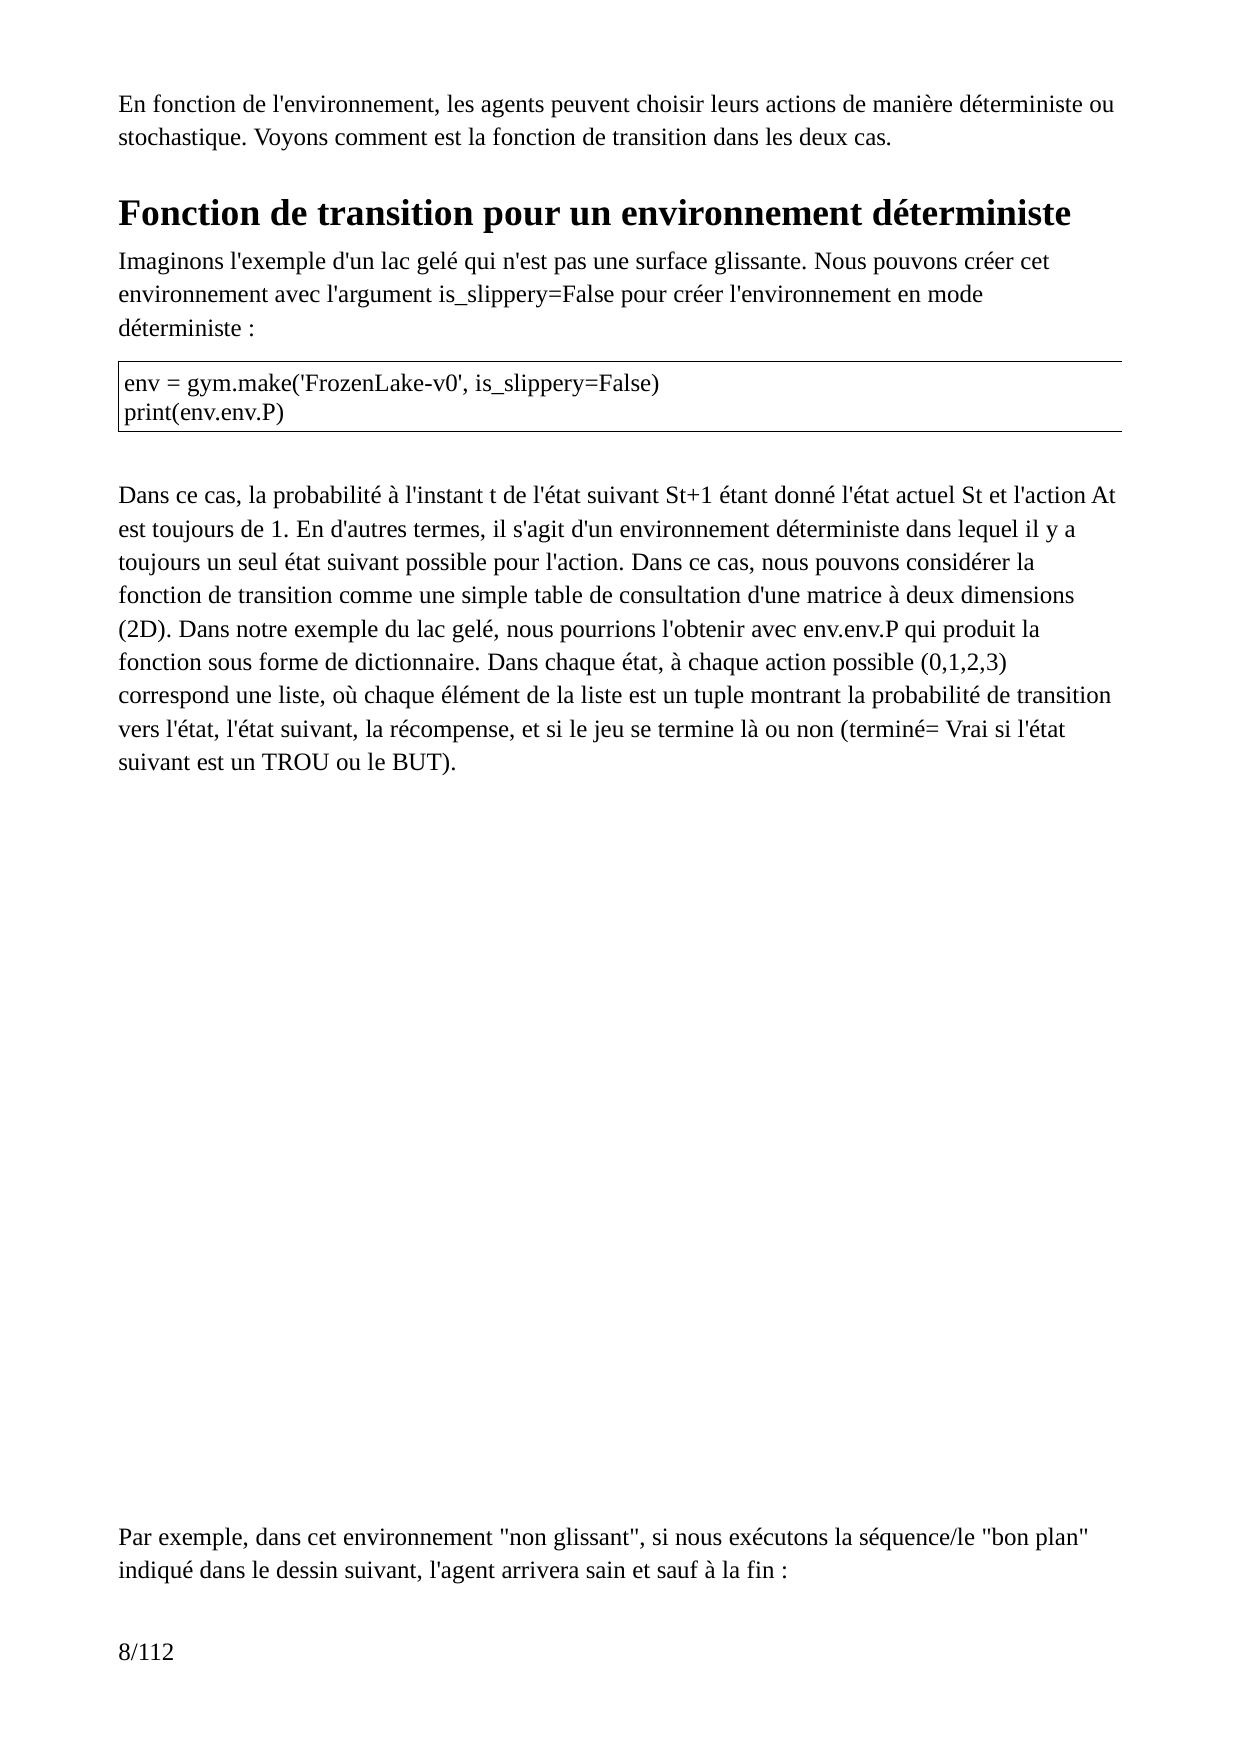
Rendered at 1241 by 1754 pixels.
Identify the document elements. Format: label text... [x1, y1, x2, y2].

table_header env = gym.make('FrozenLake-v0', is_slippery=False) print(env.env.P) [119, 362, 1122, 431]
text Par exemple, dans cet environnement "non glissant", si nous exécutons la séquence/le "bon plan" indiqué dans le dessin suivant, l'agent arrivera sain et sauf à la fin : [118, 1521, 1122, 1584]
text En fonction de l'environnement, les agents peuvent choisir leurs actions de manière déterministe ou stochastique. Voyons comment est la fonction de transition dans les deux cas. [118, 88, 1122, 151]
text Dans ce cas, la probabilité à l'instant t de l'état suivant St+1 étant donné l'état actuel St et l'action At est toujours de 1. En d'autres termes, il s'agit d'un environnement déterministe dans lequel il y a toujours un seul état suivant possible pour l'action. Dans ce cas, nous pouvons considérer la fonction de transition comme une simple table de consultation d'une matrice à deux dimensions (2D). Dans notre exemple du lac gelé, nous pourrions l'obtenir avec env.env.P qui produit la fonction sous forme de dictionnaire. Dans chaque état, à chaque action possible (0,1,2,3) correspond une liste, où chaque élément de la liste est un tuple montrant la probabilité de transition vers l'état, l'état suivant, la récompense, et si le jeu se termine là ou non (terminé= Vrai si l'état suivant est un TROU ou le BUT). [118, 480, 1122, 776]
text Imaginons l'exemple d'un lac gelé qui n'est pas une surface glissante. Nous pouvons créer cet environnement avec l'argument is_slippery=False pour créer l'environnement en mode déterministe : [118, 246, 1122, 342]
subtitle Fonction de transition pour un environnement déterministe [118, 191, 1122, 233]
